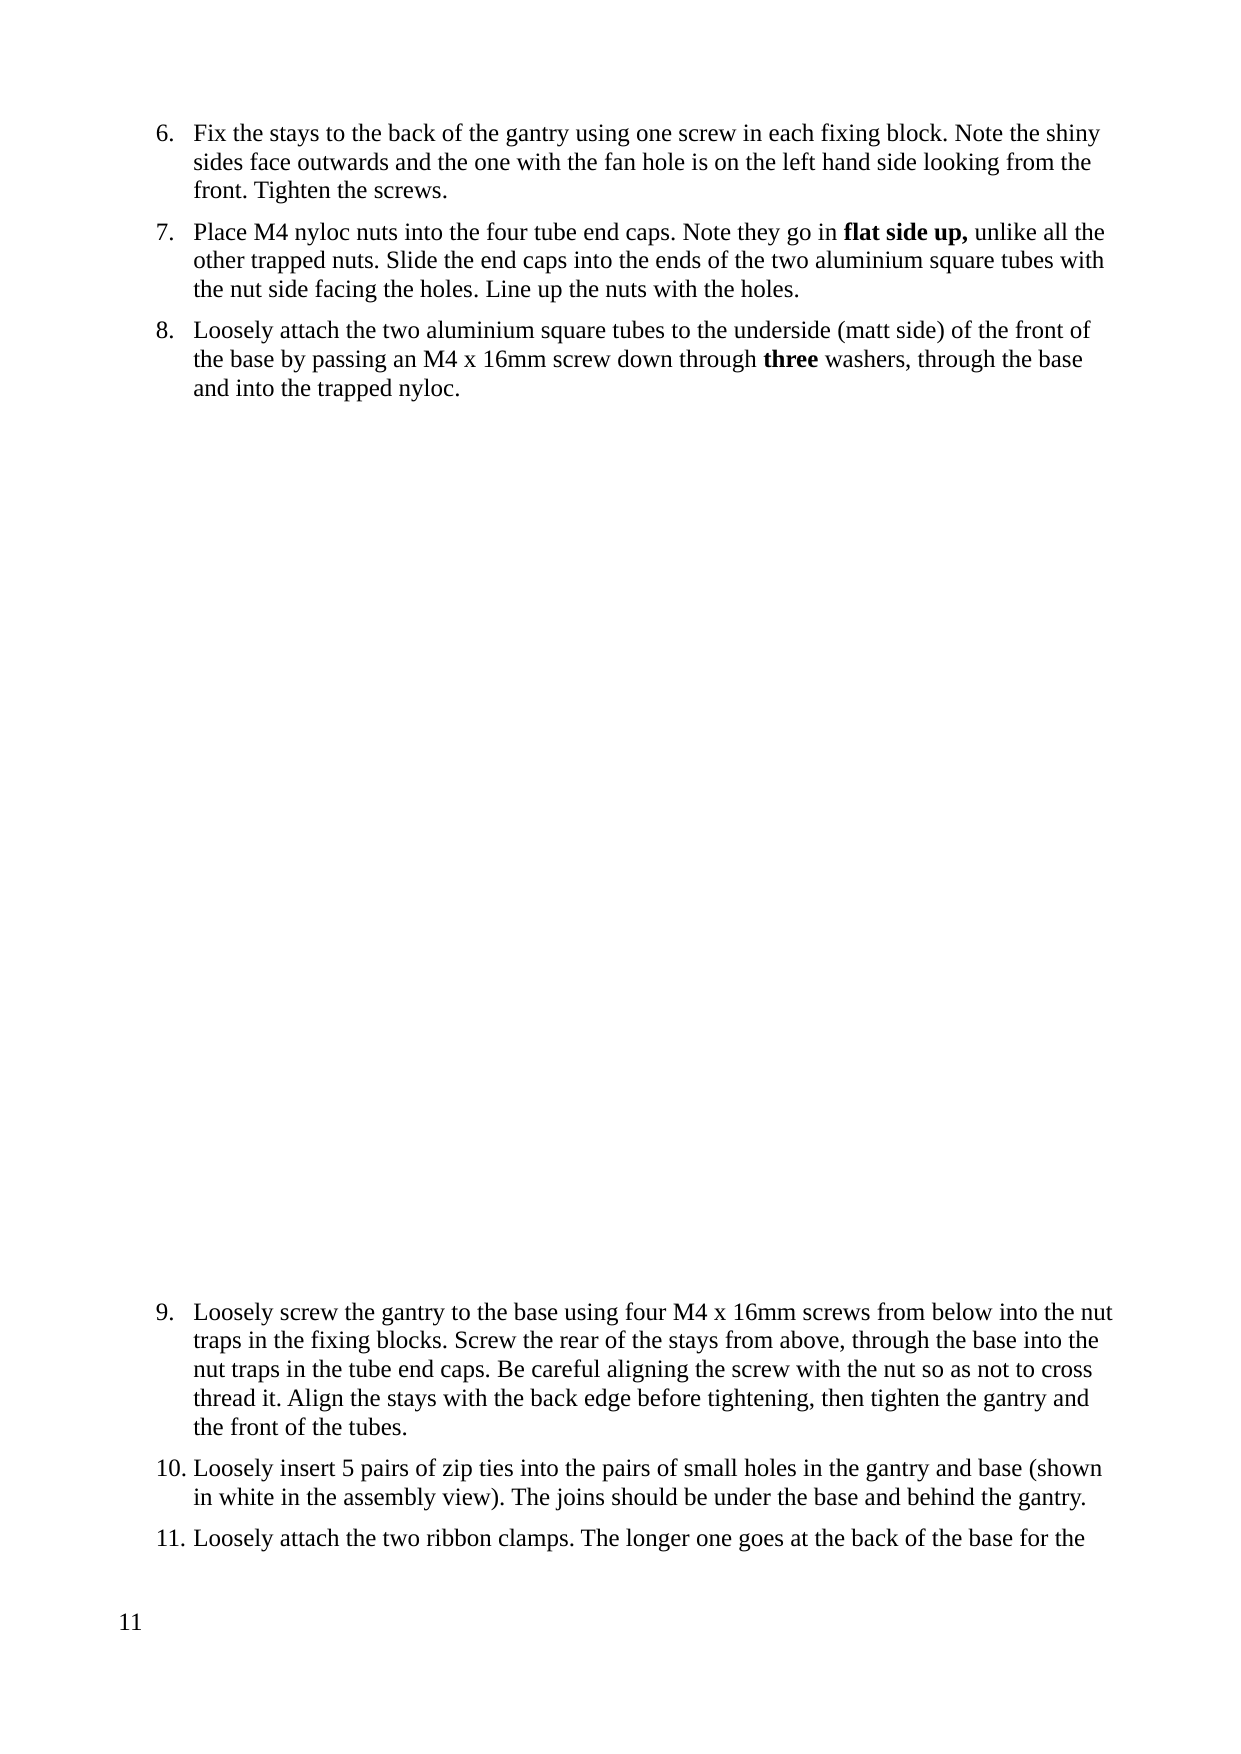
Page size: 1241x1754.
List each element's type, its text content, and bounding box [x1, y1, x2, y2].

list Loosely attach the two aluminium square tubes to the underside (matt side) of the front of the base by passing an M4 x 16mm screw down through three washers, through the base and into the trapped nyloc. [156, 316, 1122, 402]
list Loosely attach the two ribbon clamps. The longer one goes at the back of the base for the [156, 1523, 1122, 1552]
list Loosely screw the gantry to the base using four M4 x 16mm screws from below into the nut traps in the fixing blocks. Screw the rear of the stays from above, through the base into the nut traps in the tube end caps. Be careful aligning the screw with the nut so as not to cross thread it. Align the stays with the back edge before tightening, then tighten the gantry and the front of the tubes. [156, 1297, 1122, 1440]
list Place M4 nyloc nuts into the four tube end caps. Note they go in flat side up, unlike all the other trapped nuts. Slide the end caps into the ends of the two aluminium square tubes with the nut side facing the holes. Line up the nuts with the holes. [156, 217, 1122, 303]
list Loosely insert 5 pairs of zip ties into the pairs of small holes in the gantry and base (shown in white in the assembly view). The joins should be under the base and behind the gantry. [156, 1453, 1122, 1510]
list Fix the stays to the back of the gantry using one screw in each fixing block. Note the shiny sides face outwards and the one with the fan hole is on the left hand side looking from the front. Tighten the screws. [156, 118, 1122, 204]
